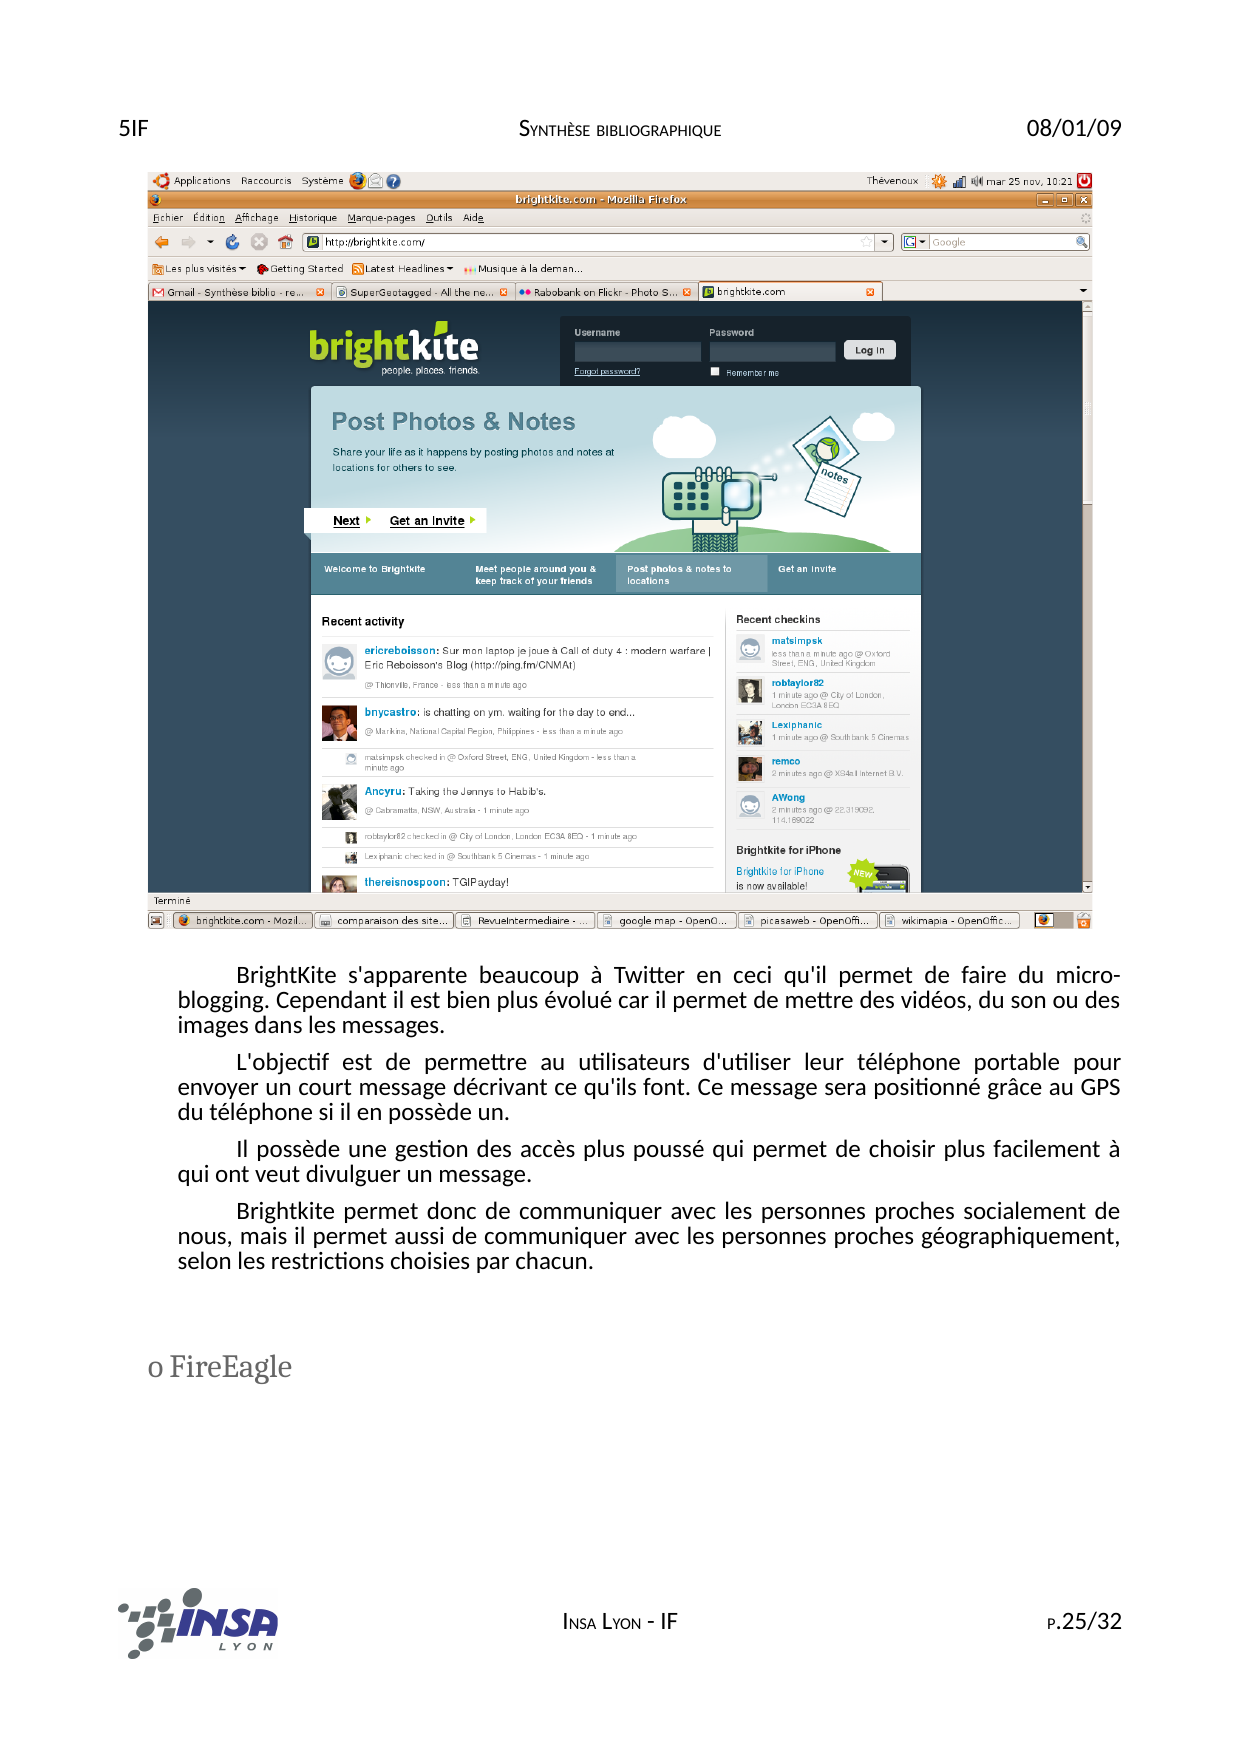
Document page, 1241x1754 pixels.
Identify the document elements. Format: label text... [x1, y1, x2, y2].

text L'objectif est de permettre au utilisateurs d'utiliser leur téléphone portable pour envoyer un court message décrivant ce qu'ils font. Ce message sera positionné grâce au GPS du téléphone si il en possède un. [177, 1052, 1122, 1127]
picture [147, 172, 1093, 929]
text BrightKite s'apparente beaucoup à Twitter en ceci qu'il permet de faire du micro-blogging. Cependant il est bien plus évolué car il permet de mettre des vidéos, du son ou des images dans les messages. [177, 965, 1122, 1040]
text Il possède une gestion des accès plus poussé qui permet de choisir plus facilement à qui ont veut divulguer un message. [177, 1139, 1122, 1189]
subtitle FireEagle [118, 1348, 1122, 1385]
text Brightkite permet donc de communiquer avec les personnes proches socialement de nous, mais il permet aussi de communiquer avec les personnes proches géographiquement, selon les restrictions choisies par chacun. [177, 1201, 1122, 1276]
picture [118, 1588, 278, 1659]
